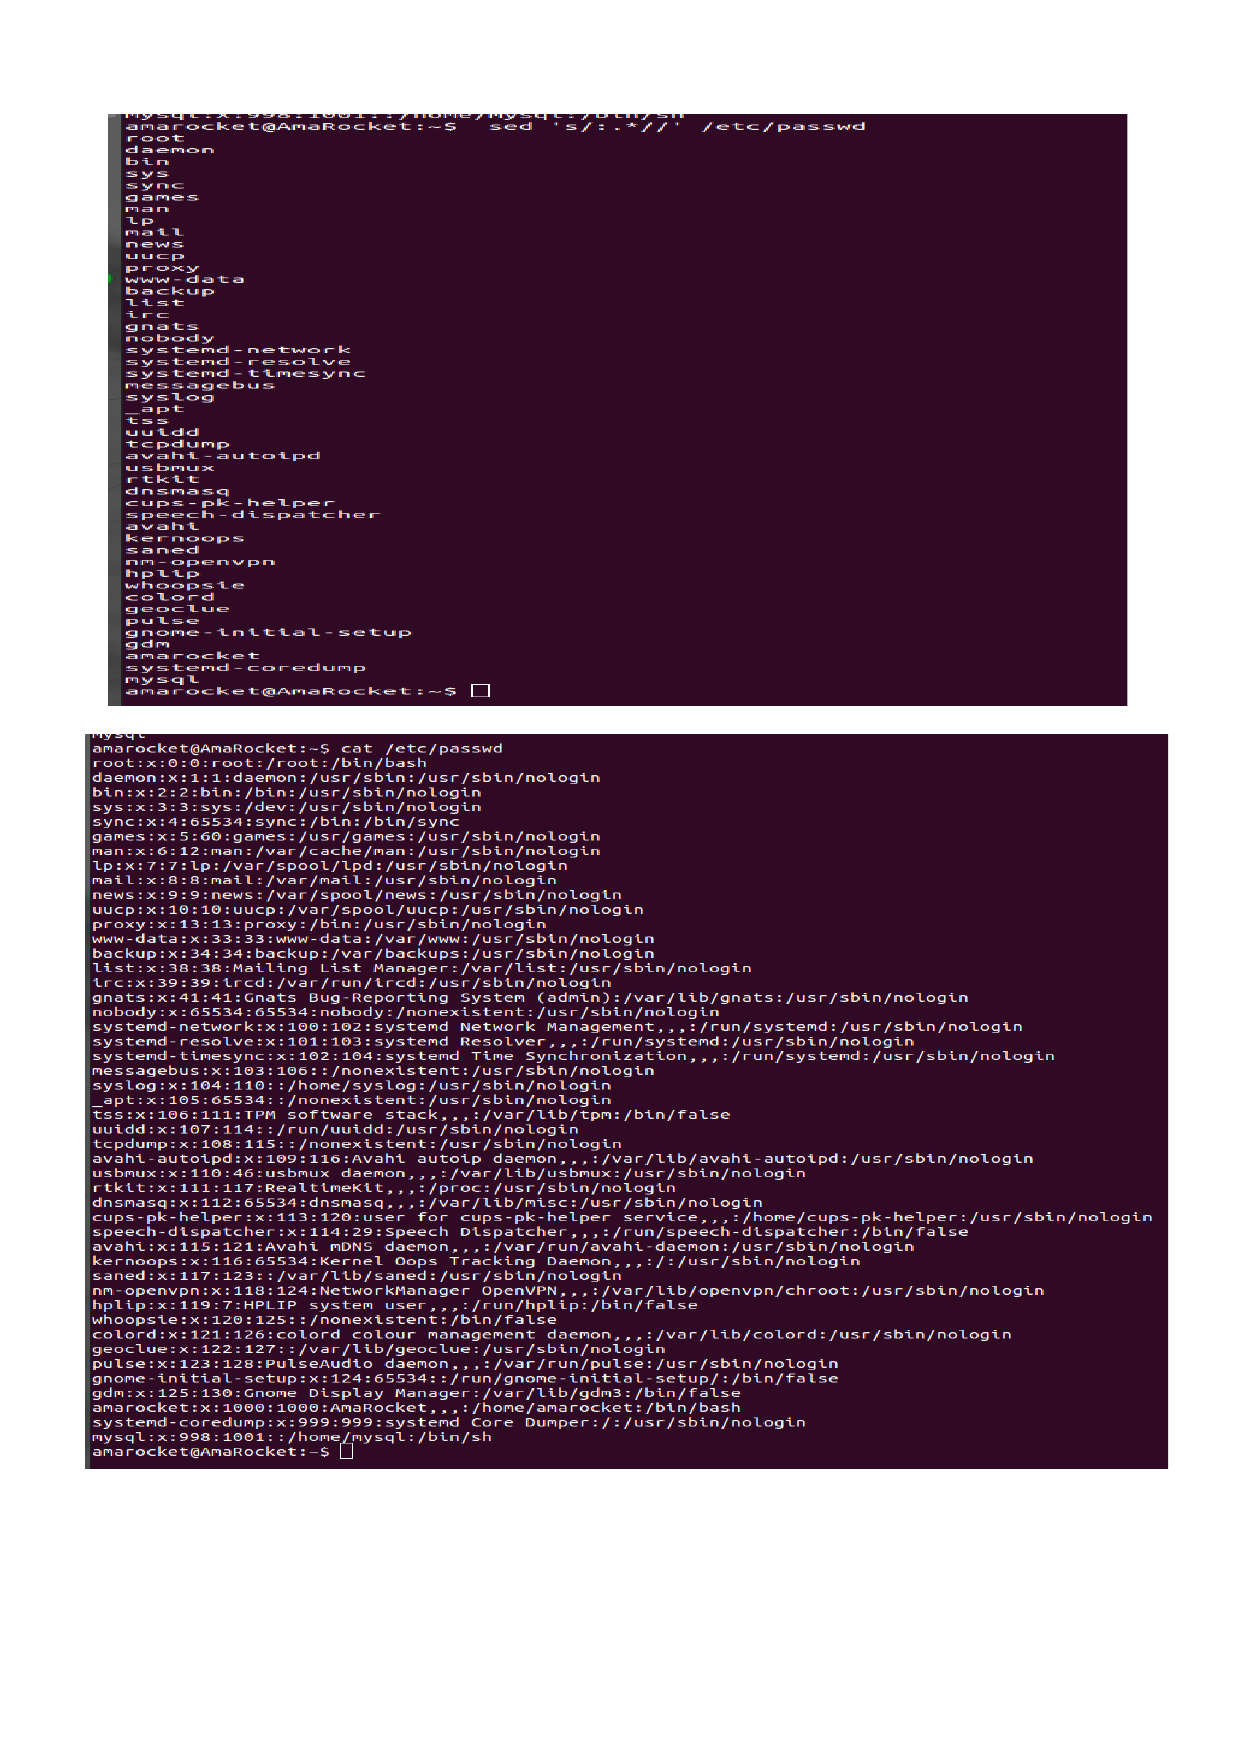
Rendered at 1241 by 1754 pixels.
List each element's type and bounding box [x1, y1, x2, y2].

picture [85, 734, 245, 1469]
picture [108, 114, 198, 706]
